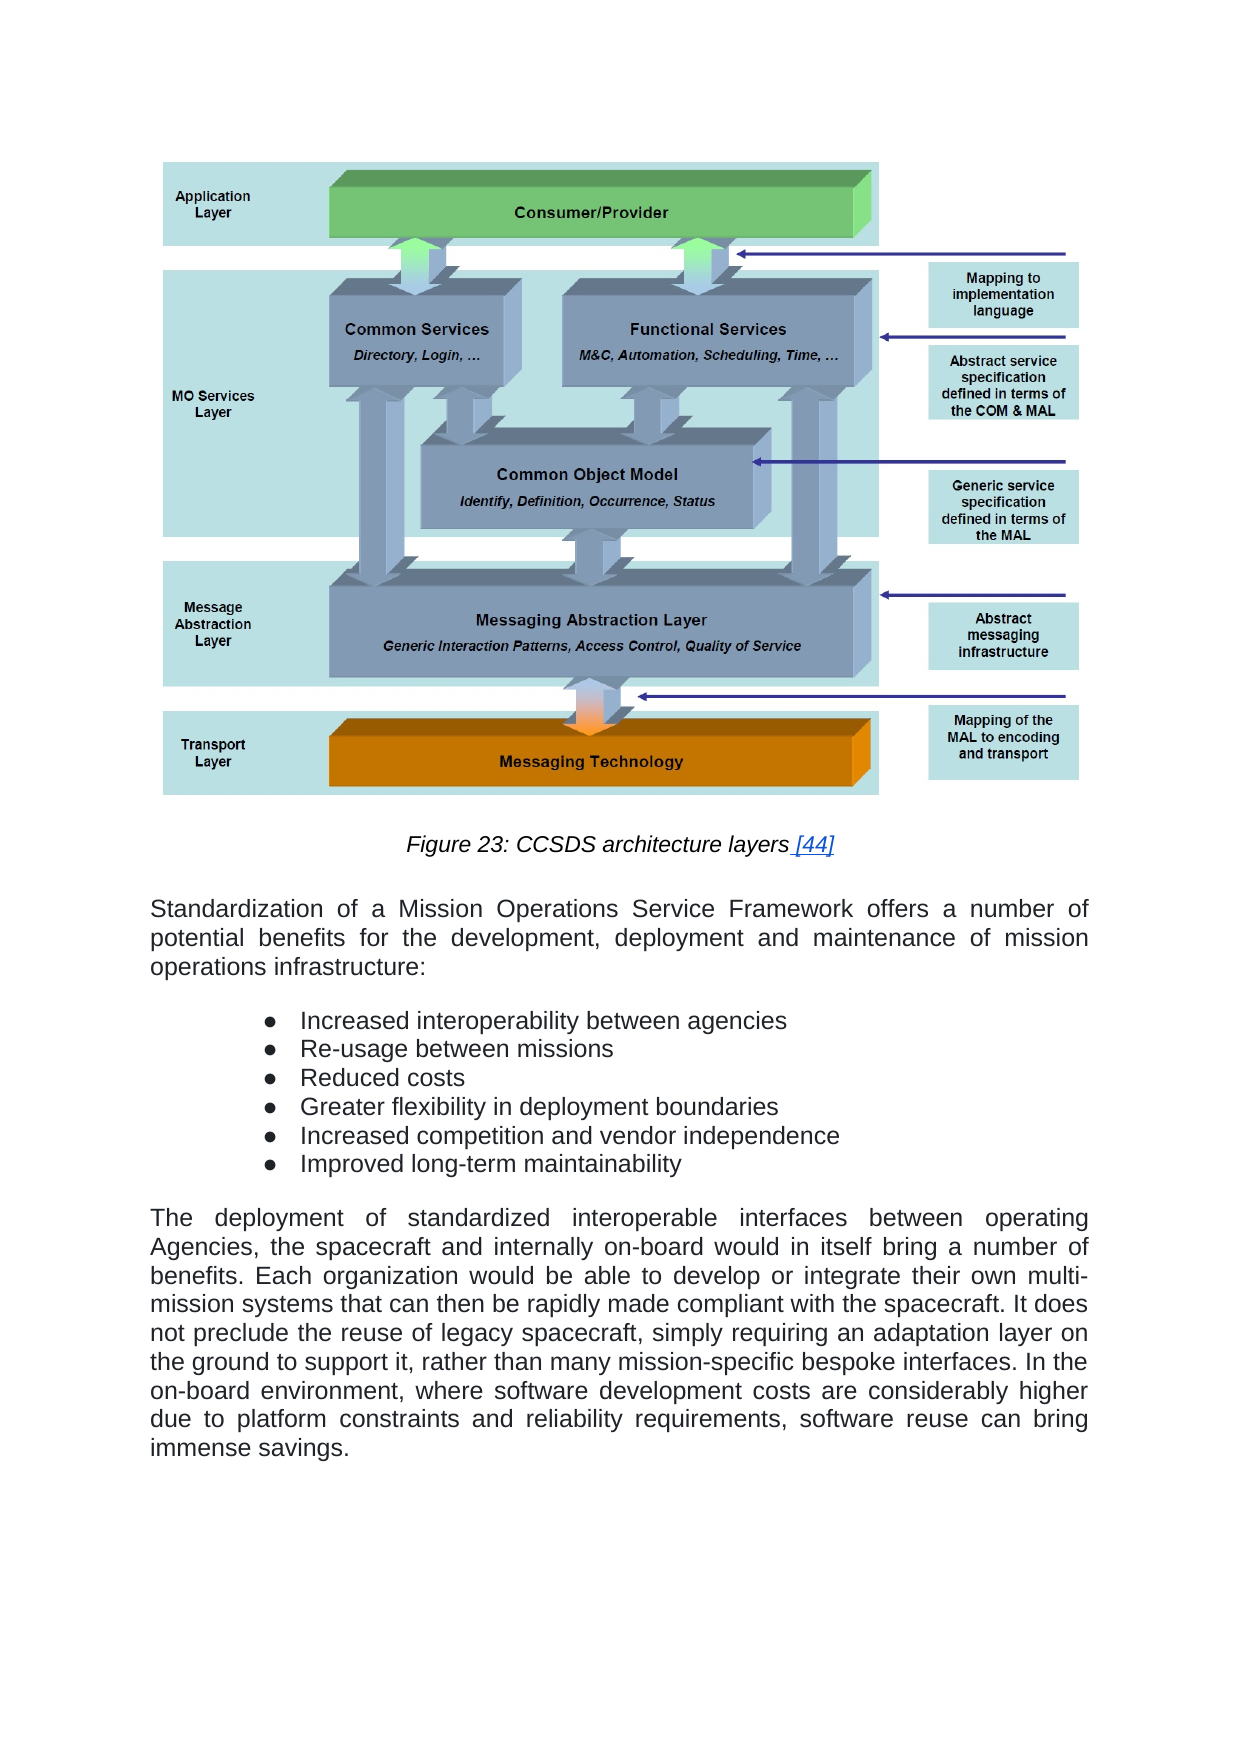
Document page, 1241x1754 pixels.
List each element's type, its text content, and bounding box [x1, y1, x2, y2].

picture [150, 150, 1091, 807]
text Standardization of a Mission Operations Service Framework offers a number of potential benefits for the development, deployment and maintenance of mission operations infrastructure: [150, 894, 1090, 981]
list Greater flexibility in deployment boundaries [262, 1092, 1090, 1121]
text The deployment of standardized interoperable interfaces between operating Agencies, the spacecraft and internally on-board would in itself bring a number of benefits. Each organization would be able to develop or integrate their own multi-mission systems that can then be rapidly made compliant with the spacecraft. It does not preclude the reuse of legacy spacecraft, simply requiring an adaptation layer on the ground to support it, rather than many mission-specific bespoke interfaces. In the on-board environment, where software development costs are considerably higher due to platform constraints and reliability requirements, software reuse can bring immense savings. [150, 1203, 1090, 1462]
list Increased interoperability between agencies [262, 1006, 1090, 1034]
list Increased competition and vendor independence [262, 1121, 1090, 1149]
text Figure 23: CCSDS architecture layers [44] [150, 831, 1090, 858]
list Improved long-term maintainability [262, 1149, 1090, 1178]
list Re-usage between missions [262, 1034, 1090, 1063]
list Reduced costs [262, 1063, 1090, 1092]
